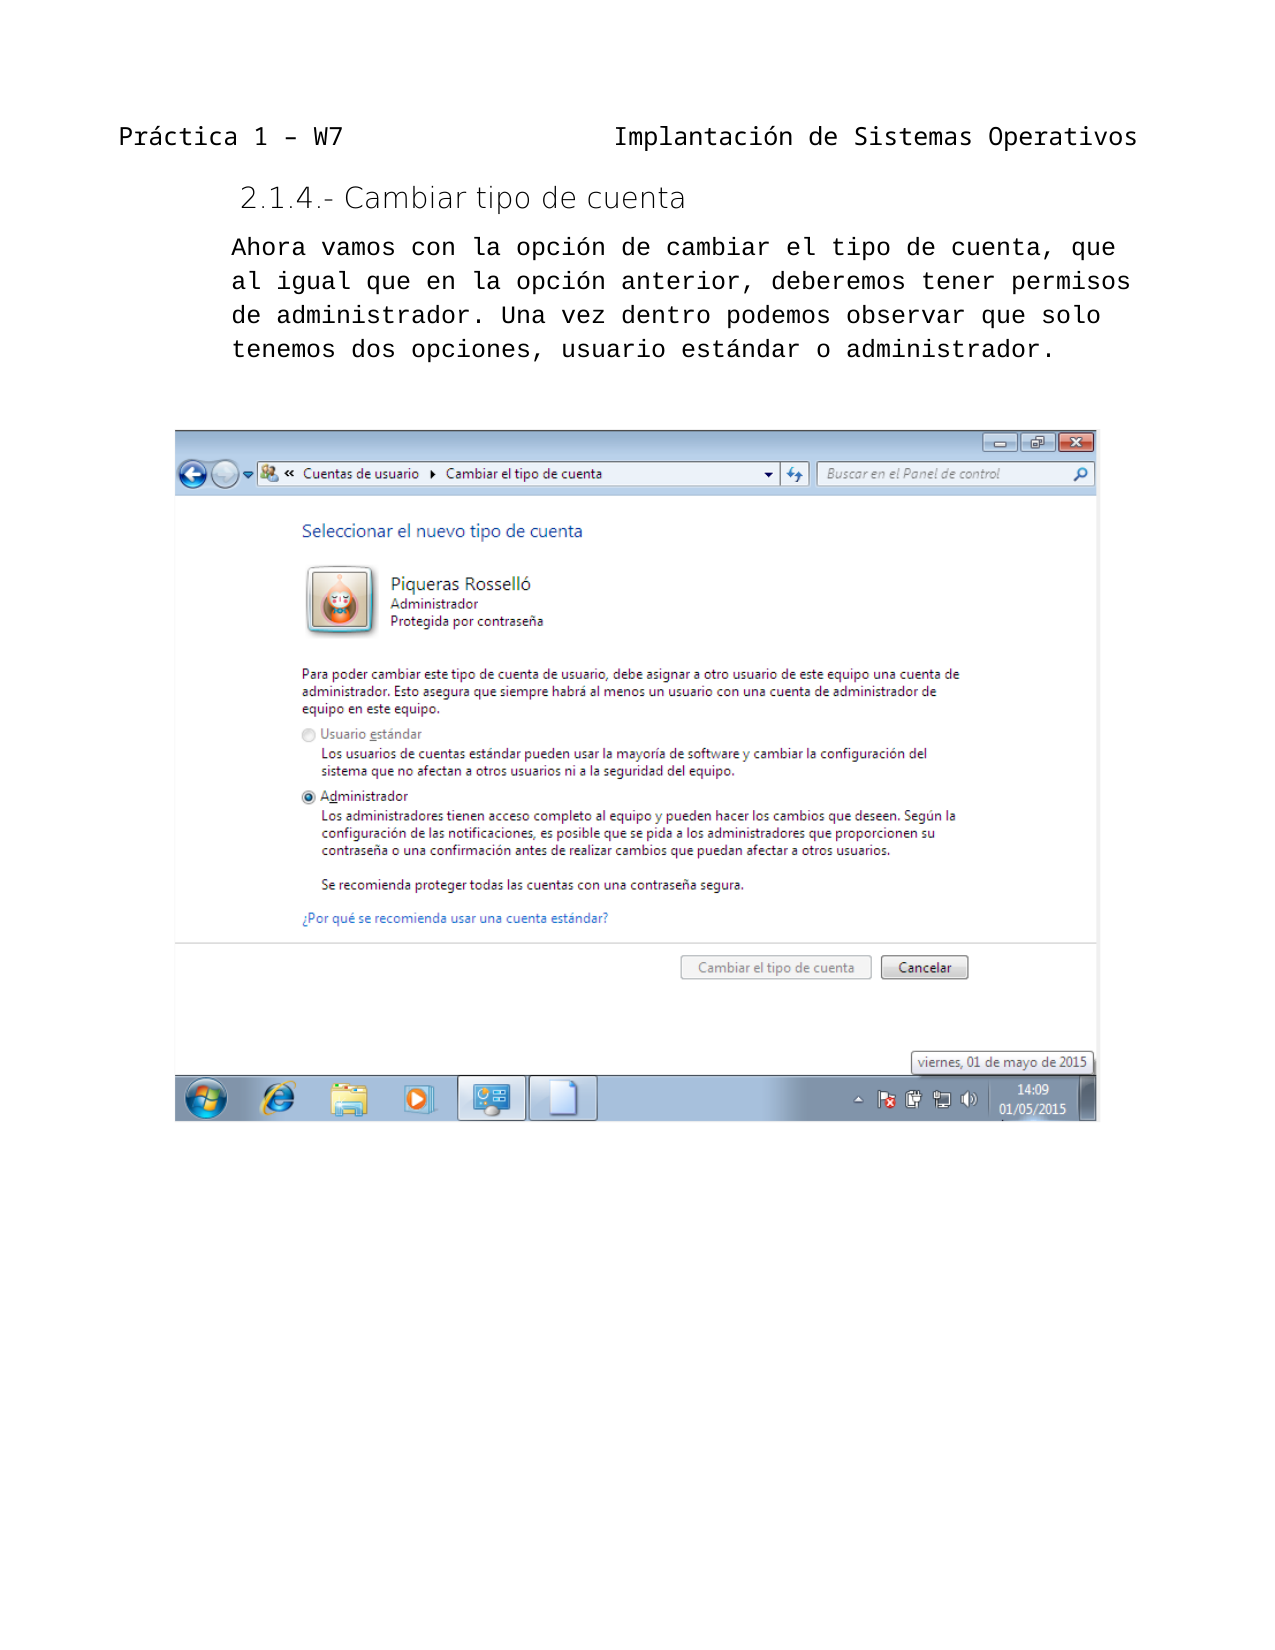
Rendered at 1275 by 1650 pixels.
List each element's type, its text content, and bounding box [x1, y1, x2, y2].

picture [174, 429, 1101, 1128]
text Ahora vamos con la opción de cambiar el tipo de cuenta, que al igual que en la opción anterior, deberemos tener permisos de administrador. Una vez dentro podemos observar que solo tenemos dos opciones, usuario estándar o administrador. [231, 235, 1157, 365]
list Cambiar tipo de cuenta [231, 182, 1157, 216]
